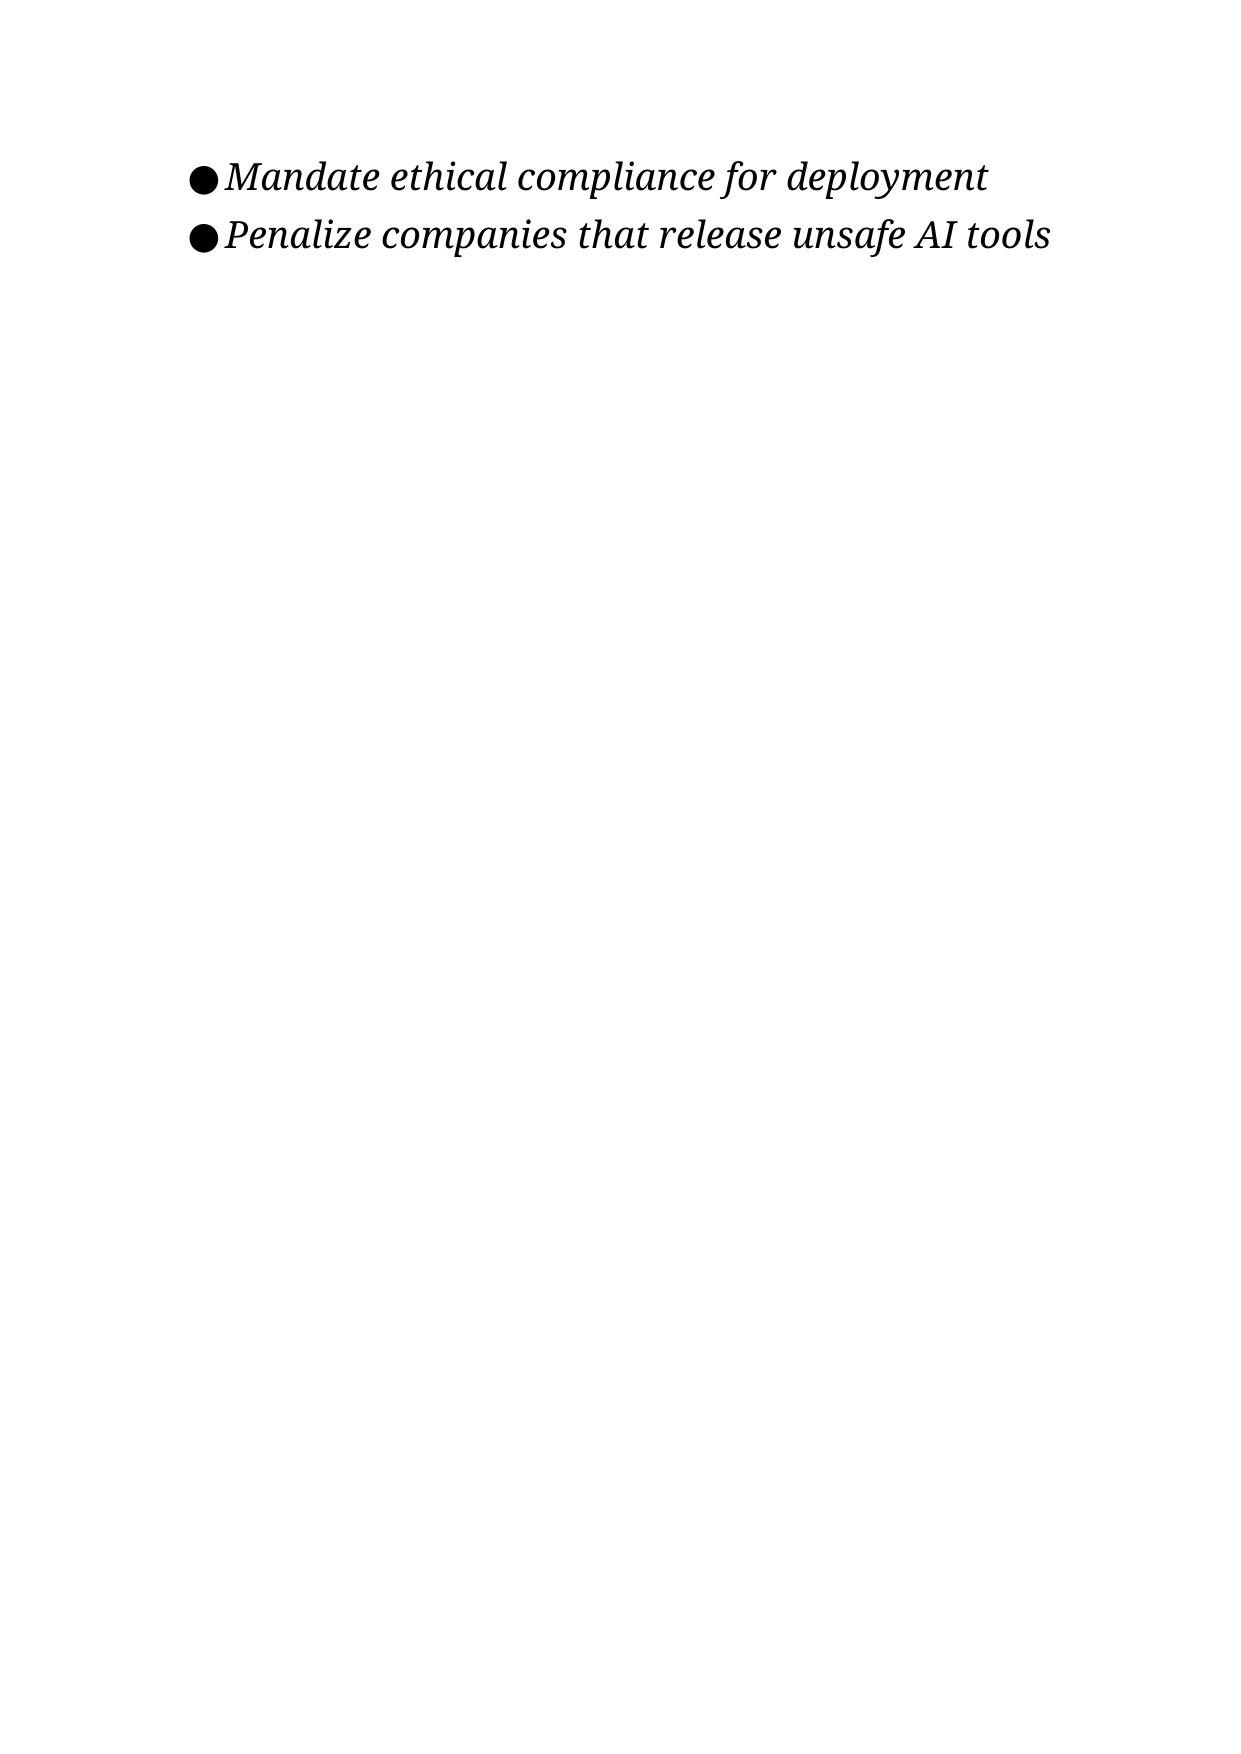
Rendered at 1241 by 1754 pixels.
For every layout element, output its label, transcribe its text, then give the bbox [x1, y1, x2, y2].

list Mandate ethical compliance for deployment [187, 150, 1090, 201]
list Penalize companies that release unsafe AI tools [187, 209, 1090, 260]
